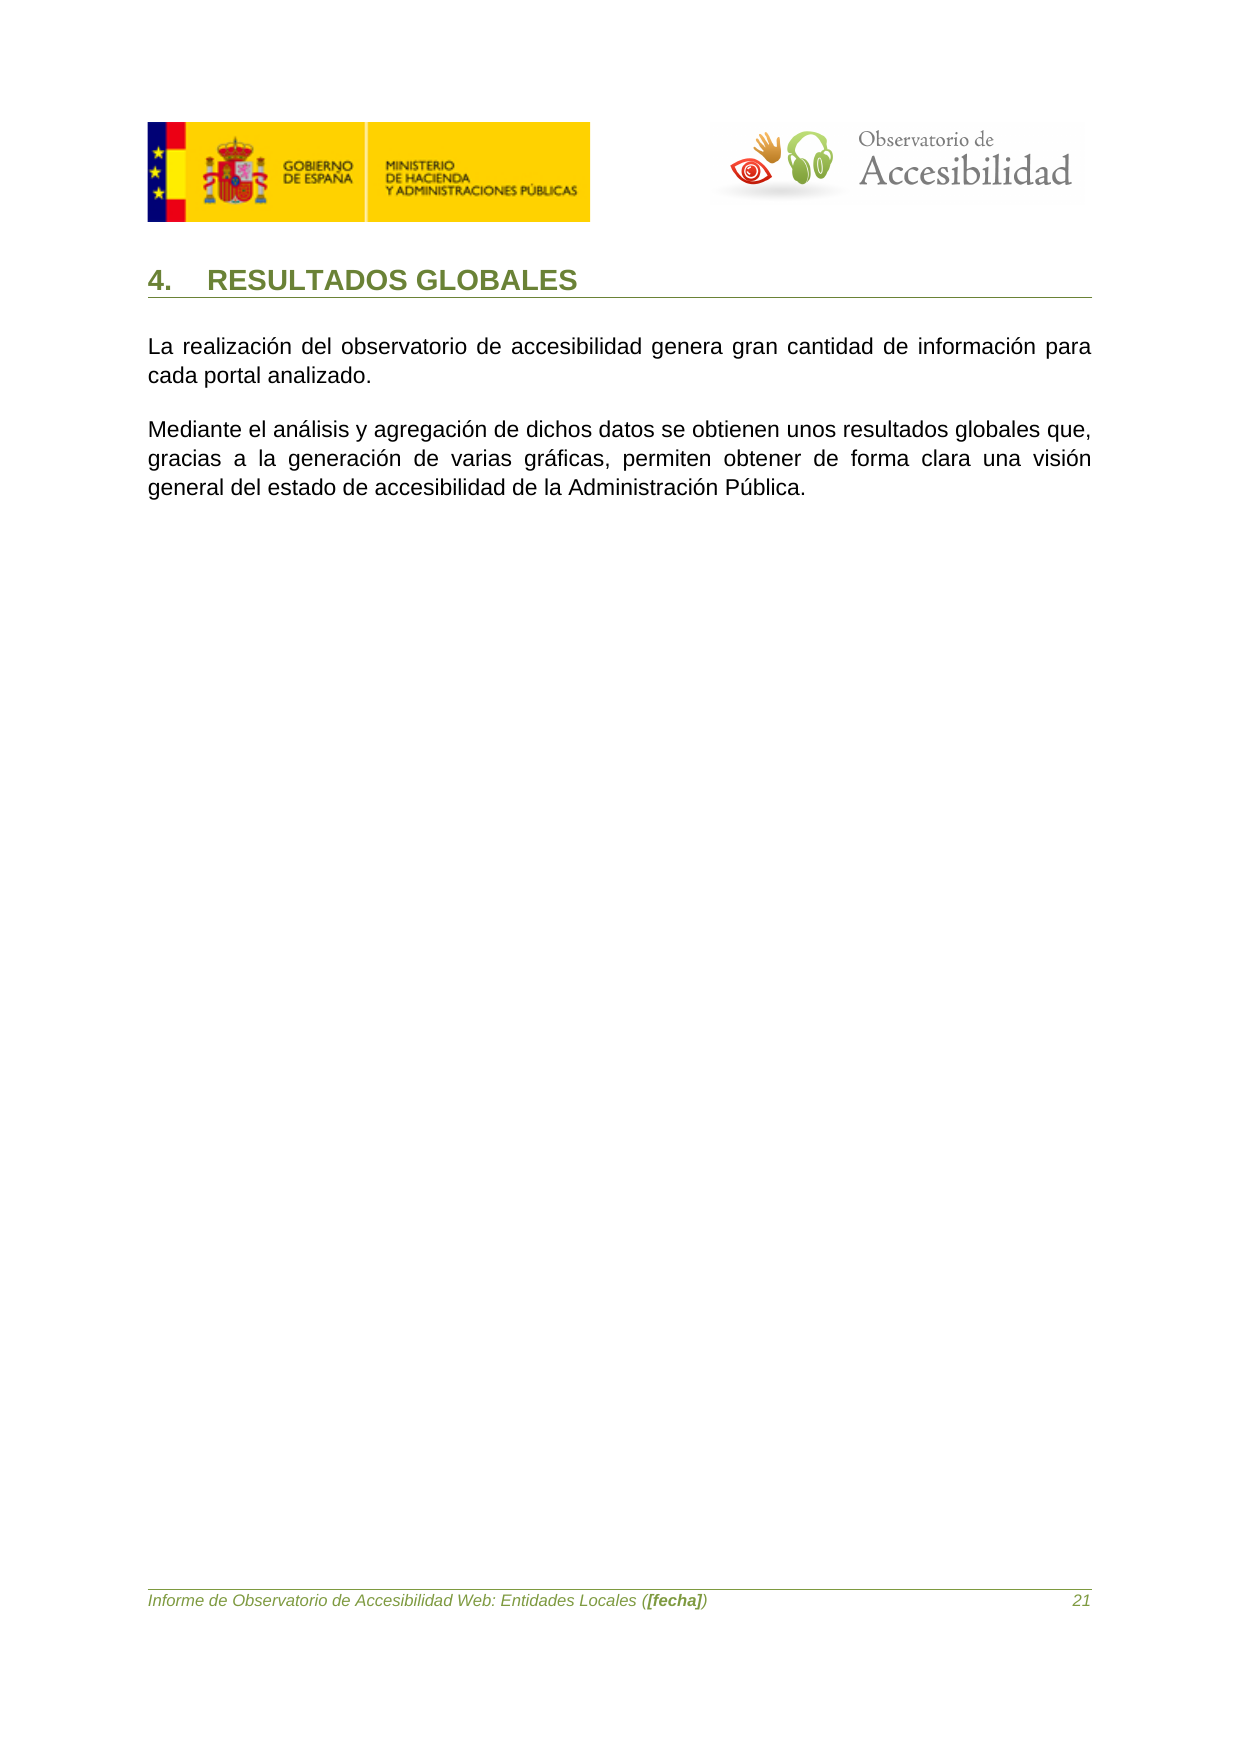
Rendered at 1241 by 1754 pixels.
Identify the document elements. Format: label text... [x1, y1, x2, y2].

text La realización del observatorio de accesibilidad genera gran cantidad de información para cada portal analizado. [148, 333, 1092, 388]
subtitle Resultados Globales [148, 263, 1092, 297]
picture [147, 122, 591, 222]
text Mediante el análisis y agregación de dichos datos se obtienen unos resultados globales que, gracias a la generación de varias gráficas, permiten obtener de forma clara una visión general del estado de accesibilidad de la Administración Pública. [148, 416, 1092, 500]
picture [710, 122, 1086, 205]
